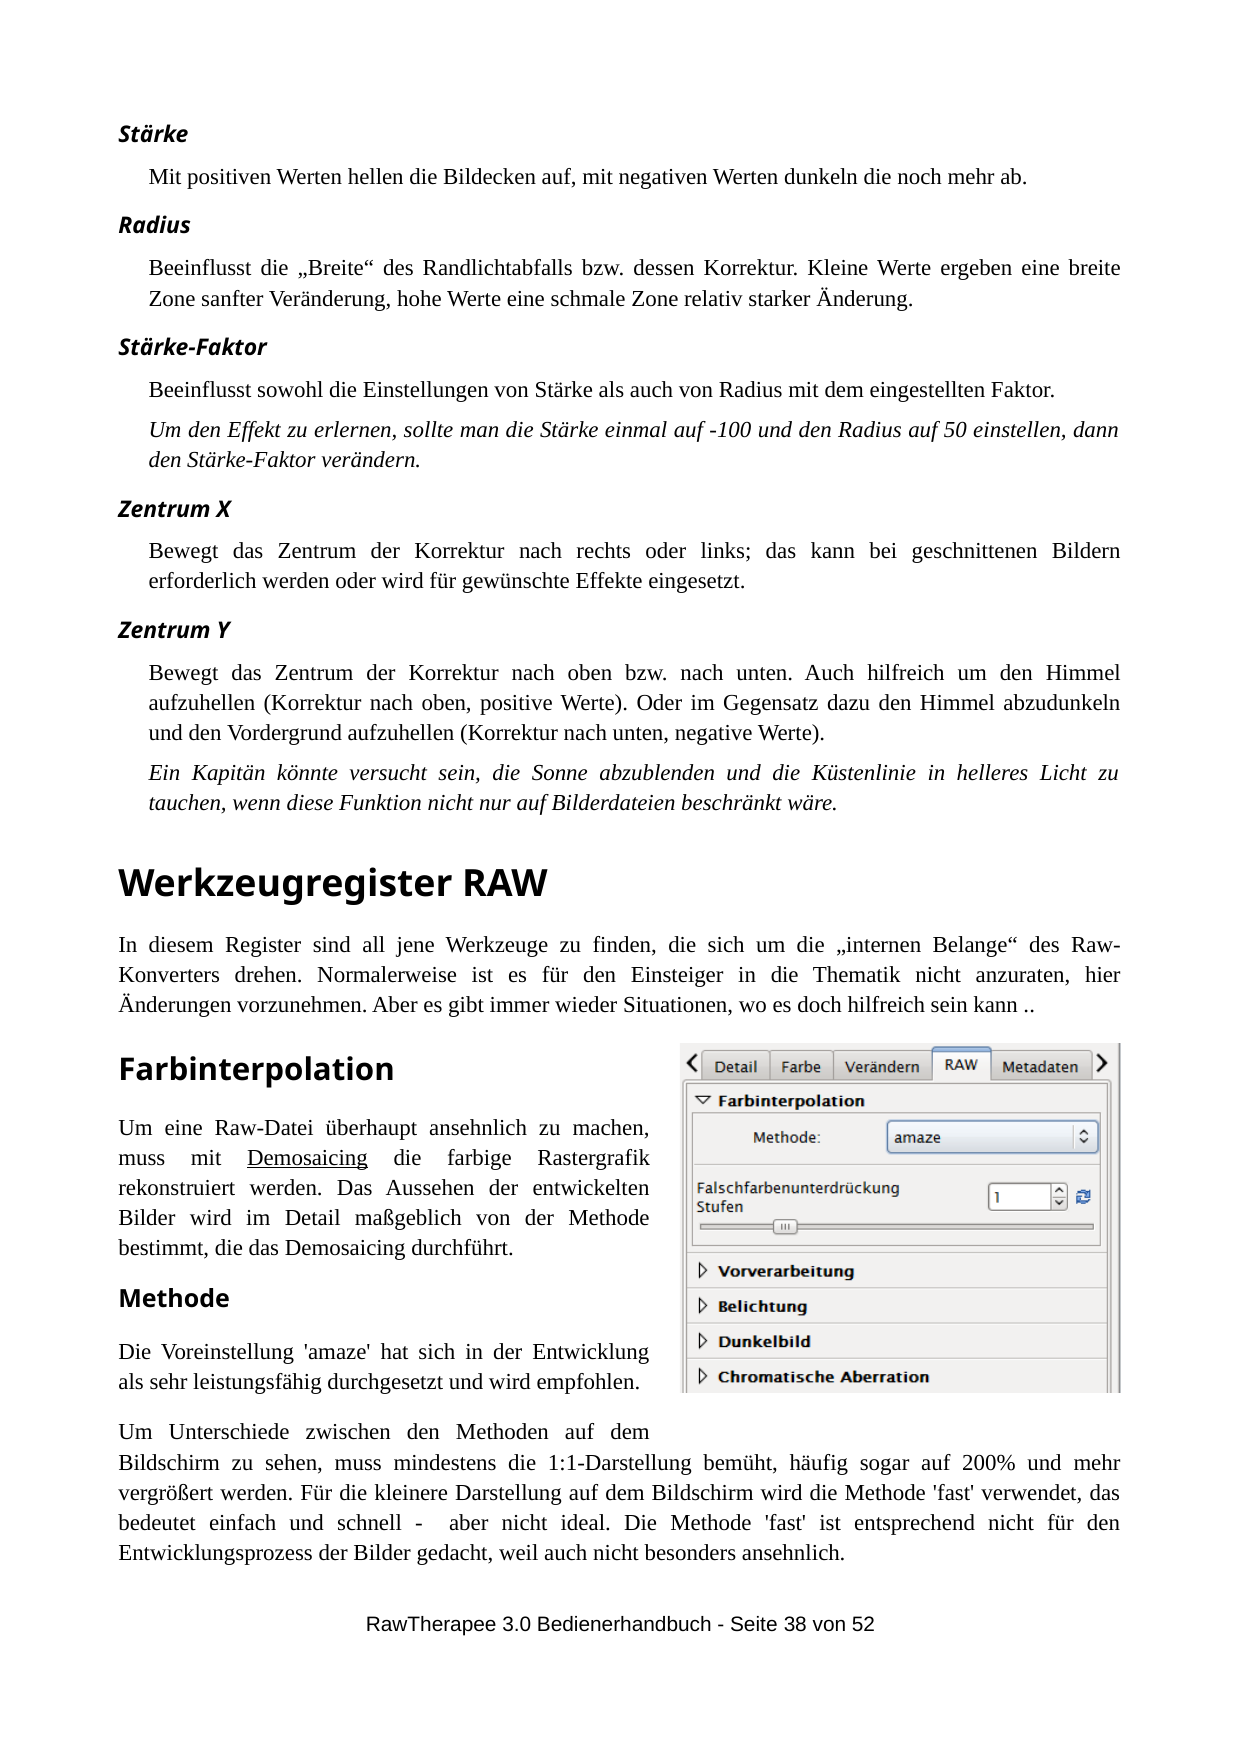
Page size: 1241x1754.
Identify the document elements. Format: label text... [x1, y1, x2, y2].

subtitle Methode [118, 1280, 679, 1314]
subtitle Stärke-Faktor [118, 331, 1122, 362]
text In diesem Register sind all jene Werkzeuge zu finden, die sich um die „internen Belange“ des Raw-Konverters drehen. Normalerweise ist es für den Einsteiger in die Thematik nicht anzuraten, hier Änderungen vorzunehmen. Aber es gibt immer wieder Situationen, wo es doch hilfreich sein kann .. [118, 927, 1122, 1017]
text Bewegt das Zentrum der Korrektur nach rechts oder links; das kann bei geschnittenen Bildern erforderlich werden oder wird für gewünschte Effekte eingesetzt. [148, 534, 1122, 594]
subtitle Werkzeugregister RAW [118, 856, 1122, 907]
subtitle Radius [118, 209, 1122, 241]
text Ein Kapitän könnte versucht sein, die Sonne abzublenden und die Küstenlinie in helleres Licht zu tauchen, wenn diese Funktion nicht nur auf Bilderdateien beschränkt wäre. [148, 756, 1122, 816]
text Beeinflusst die „Breite“ des Randlichtabfalls bzw. dessen Korrektur. Kleine Werte ergeben eine breite Zone sanfter Veränderung, hohe Werte eine schmale Zone relativ starker Änderung. [148, 251, 1122, 311]
text Beeinflusst sowohl die Einstellungen von Stärke als auch von Radius mit dem eingestellten Faktor. [148, 372, 1122, 402]
subtitle Stärke [118, 118, 1122, 149]
subtitle Farbinterpolation [118, 1047, 679, 1090]
subtitle Zentrum X [118, 492, 1122, 524]
picture [679, 1043, 1121, 1393]
text Um den Effekt zu erlernen, sollte man die Stärke einmal auf -100 und den Radius auf 50 einstellen, dann den Stärke-Faktor verändern. [148, 412, 1122, 472]
text Um eine Raw-Datei überhaupt ansehnlich zu machen, muss mit Demosaicing die farbige Rastergrafik rekonstruiert werden. Das Aussehen der entwickelten Bilder wird im Detail maßgeblich von der Methode bestimmt, die das Demosaicing durchführt. [118, 1110, 679, 1260]
text Die Voreinstellung 'amaze' hat sich in der Entwicklung als sehr leistungsfähig durchgesetzt und wird empfohlen. [118, 1334, 1122, 1395]
subtitle Zentrum Y [118, 614, 1122, 645]
text Mit positiven Werten hellen die Bildecken auf, mit negativen Werten dunkeln die noch mehr ab. [148, 159, 1122, 189]
text Bewegt das Zentrum der Korrektur nach oben bzw. nach unten. Auch hilfreich um den Himmel aufzuhellen (Korrektur nach oben, positive Werte). Oder im Gegensatz dazu den Himmel abzudunkeln und den Vordergrund aufzuhellen (Korrektur nach unten, negative Werte). [148, 655, 1122, 746]
text Um Unterschiede zwischen den Methoden auf dem Bildschirm zu sehen, muss mindestens die 1:1-Darstellung bemüht, häufig sogar auf 200% und mehr vergrößert werden. Für die kleinere Darstellung auf dem Bildschirm wird die Methode 'fast' verwendet, das bedeutet einfach und schnell - aber nicht ideal. Die Methode 'fast' ist entsprechend nicht für den Entwicklungsprozess der Bilder gedacht, weil auch nicht besonders ansehnlich. [118, 1415, 1122, 1565]
